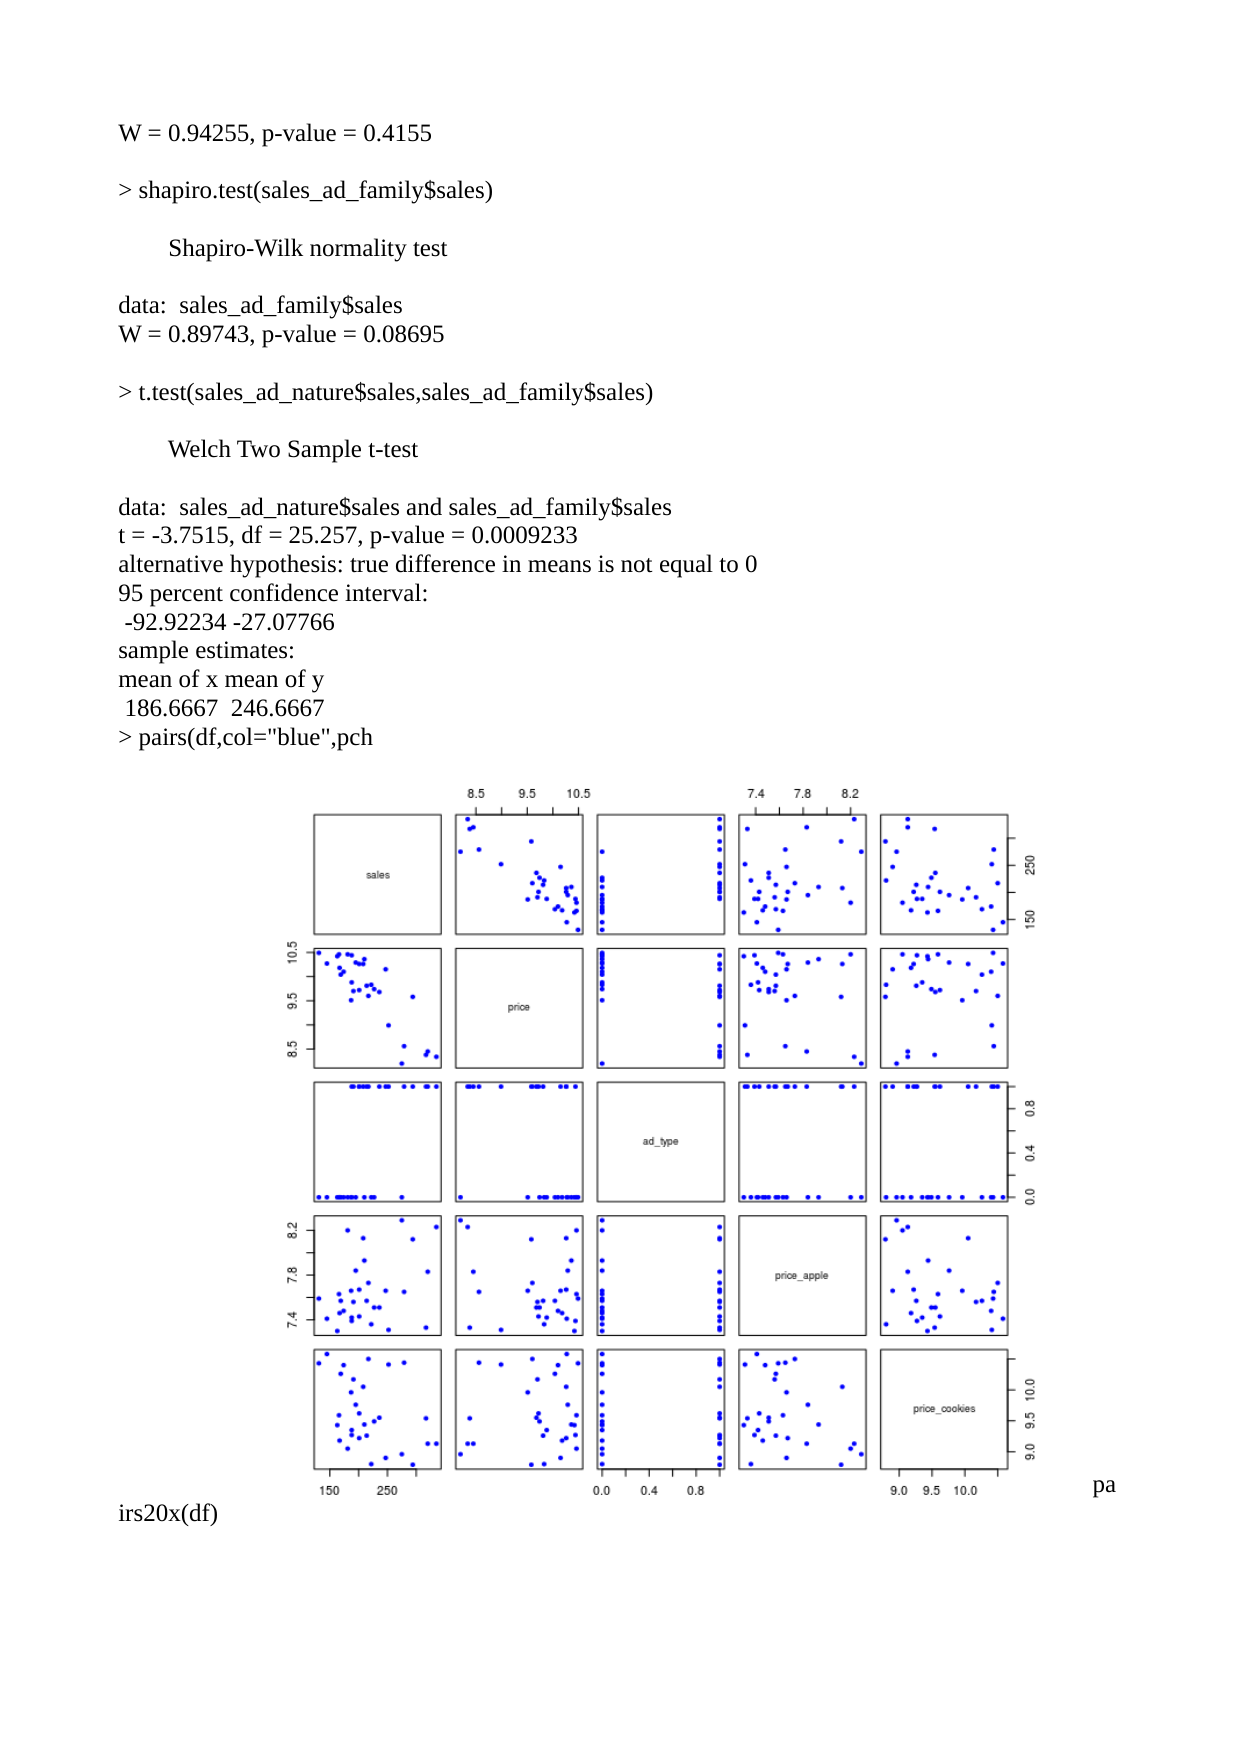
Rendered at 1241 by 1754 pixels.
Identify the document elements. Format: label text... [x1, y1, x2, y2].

text > t.test(sales_ad_nature$sales,sales_ad_family$sales) [118, 377, 1122, 406]
text W = 0.89743, p-value = 0.08695 [118, 319, 1122, 348]
picture [248, 751, 1074, 1533]
text data: sales_ad_family$sales [118, 291, 1122, 319]
text pairs20x(df) [1074, 1469, 1122, 1527]
text alternative hypothesis: true difference in means is not equal to 0 [118, 549, 1122, 578]
text W = 0.94255, p-value = 0.4155 [118, 118, 1122, 147]
text Welch Two Sample t-test [118, 434, 1122, 463]
text -92.92234 -27.07766 [118, 607, 1122, 636]
text mean of x mean of y [118, 664, 1122, 693]
text data: sales_ad_nature$sales and sales_ad_family$sales [118, 492, 1122, 521]
text > shapiro.test(sales_ad_family$sales) [118, 176, 1122, 204]
text pairs20x(df) [118, 1469, 248, 1527]
text 186.6667 246.6667 [118, 693, 1122, 722]
text t = -3.7515, df = 25.257, p-value = 0.0009233 [118, 521, 1122, 549]
text 95 percent confidence interval: [118, 578, 1122, 607]
text > pairs(df,col="blue",pch [118, 722, 1122, 751]
text sample estimates: [118, 636, 1122, 664]
text Shapiro-Wilk normality test [118, 233, 1122, 262]
